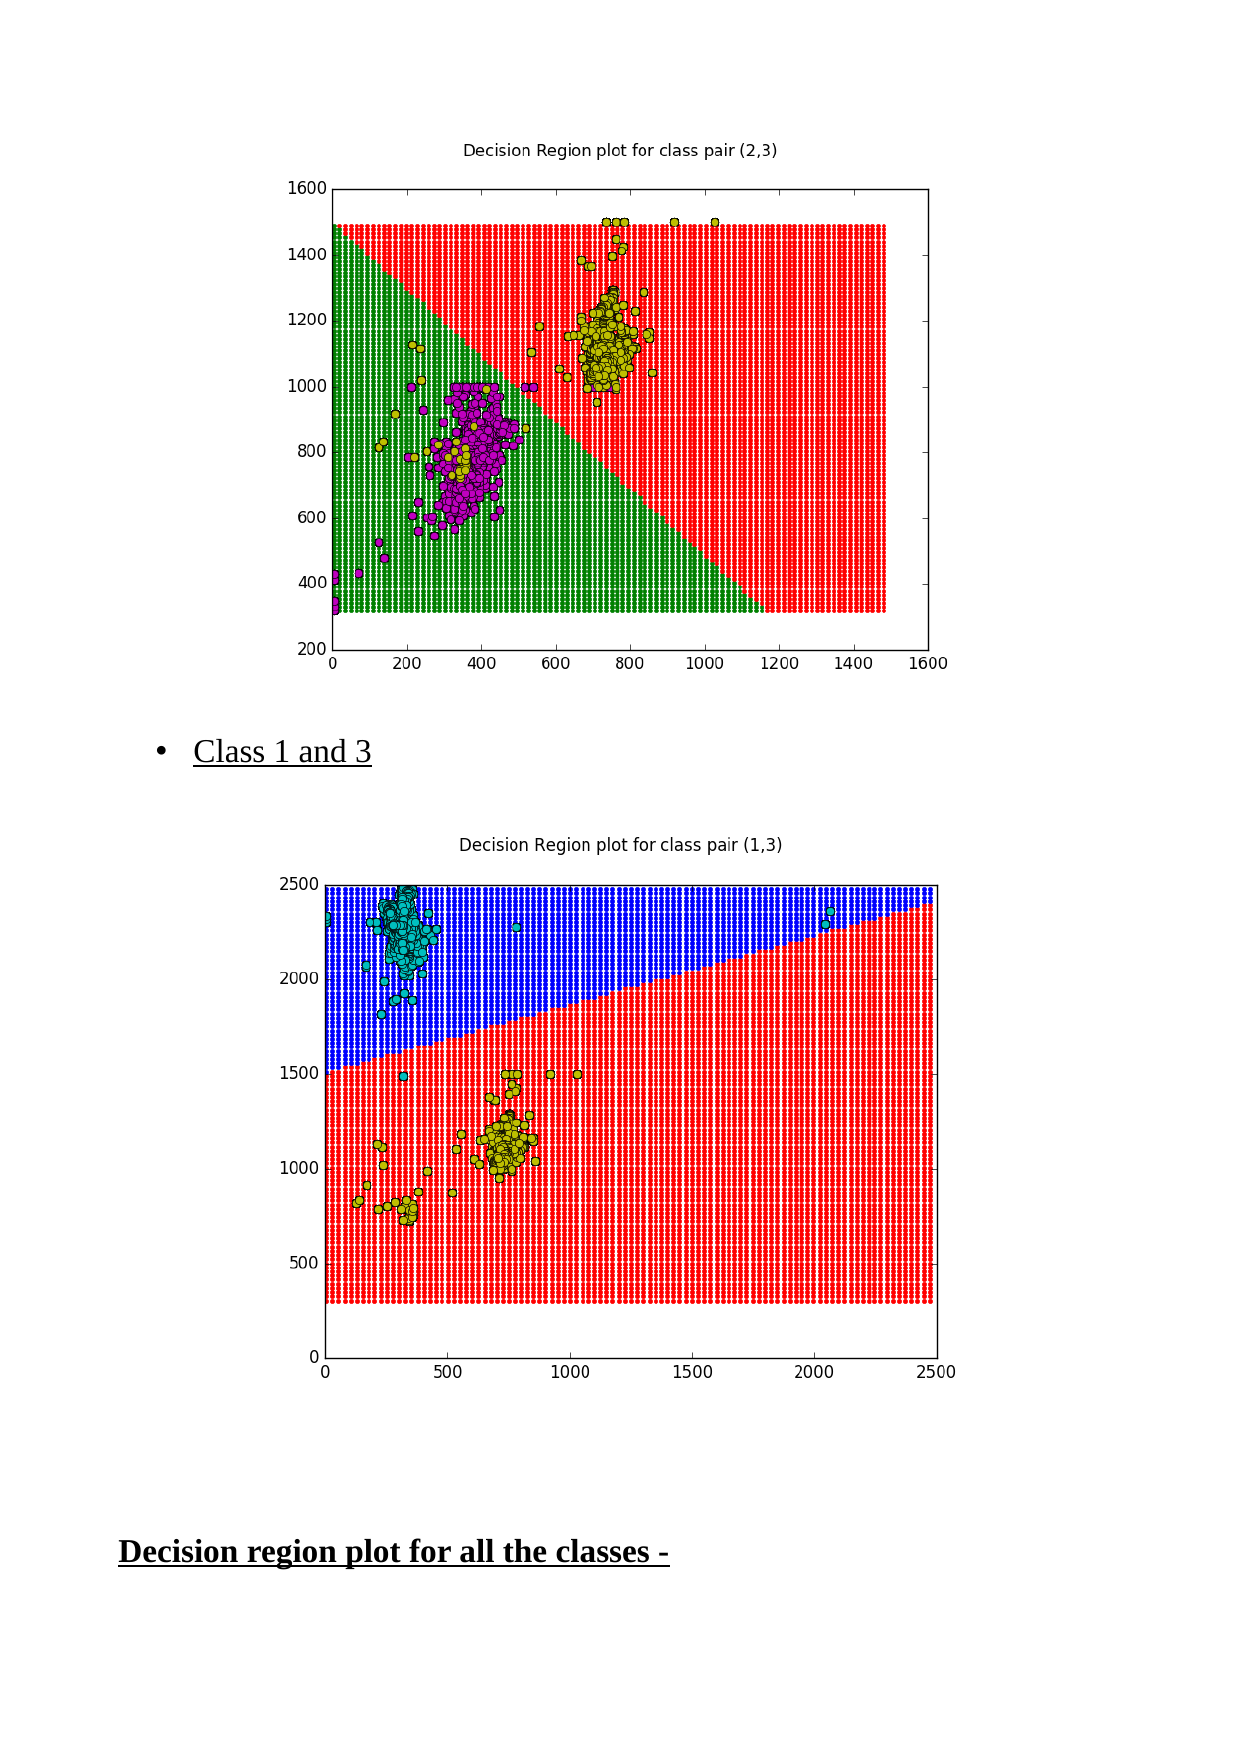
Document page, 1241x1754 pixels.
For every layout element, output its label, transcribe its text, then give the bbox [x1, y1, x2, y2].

picture [236, 131, 1004, 707]
picture [226, 825, 1015, 1417]
text Decision region plot for all the classes - [118, 1532, 1122, 1570]
list Class 1 and 3 [156, 731, 1122, 770]
